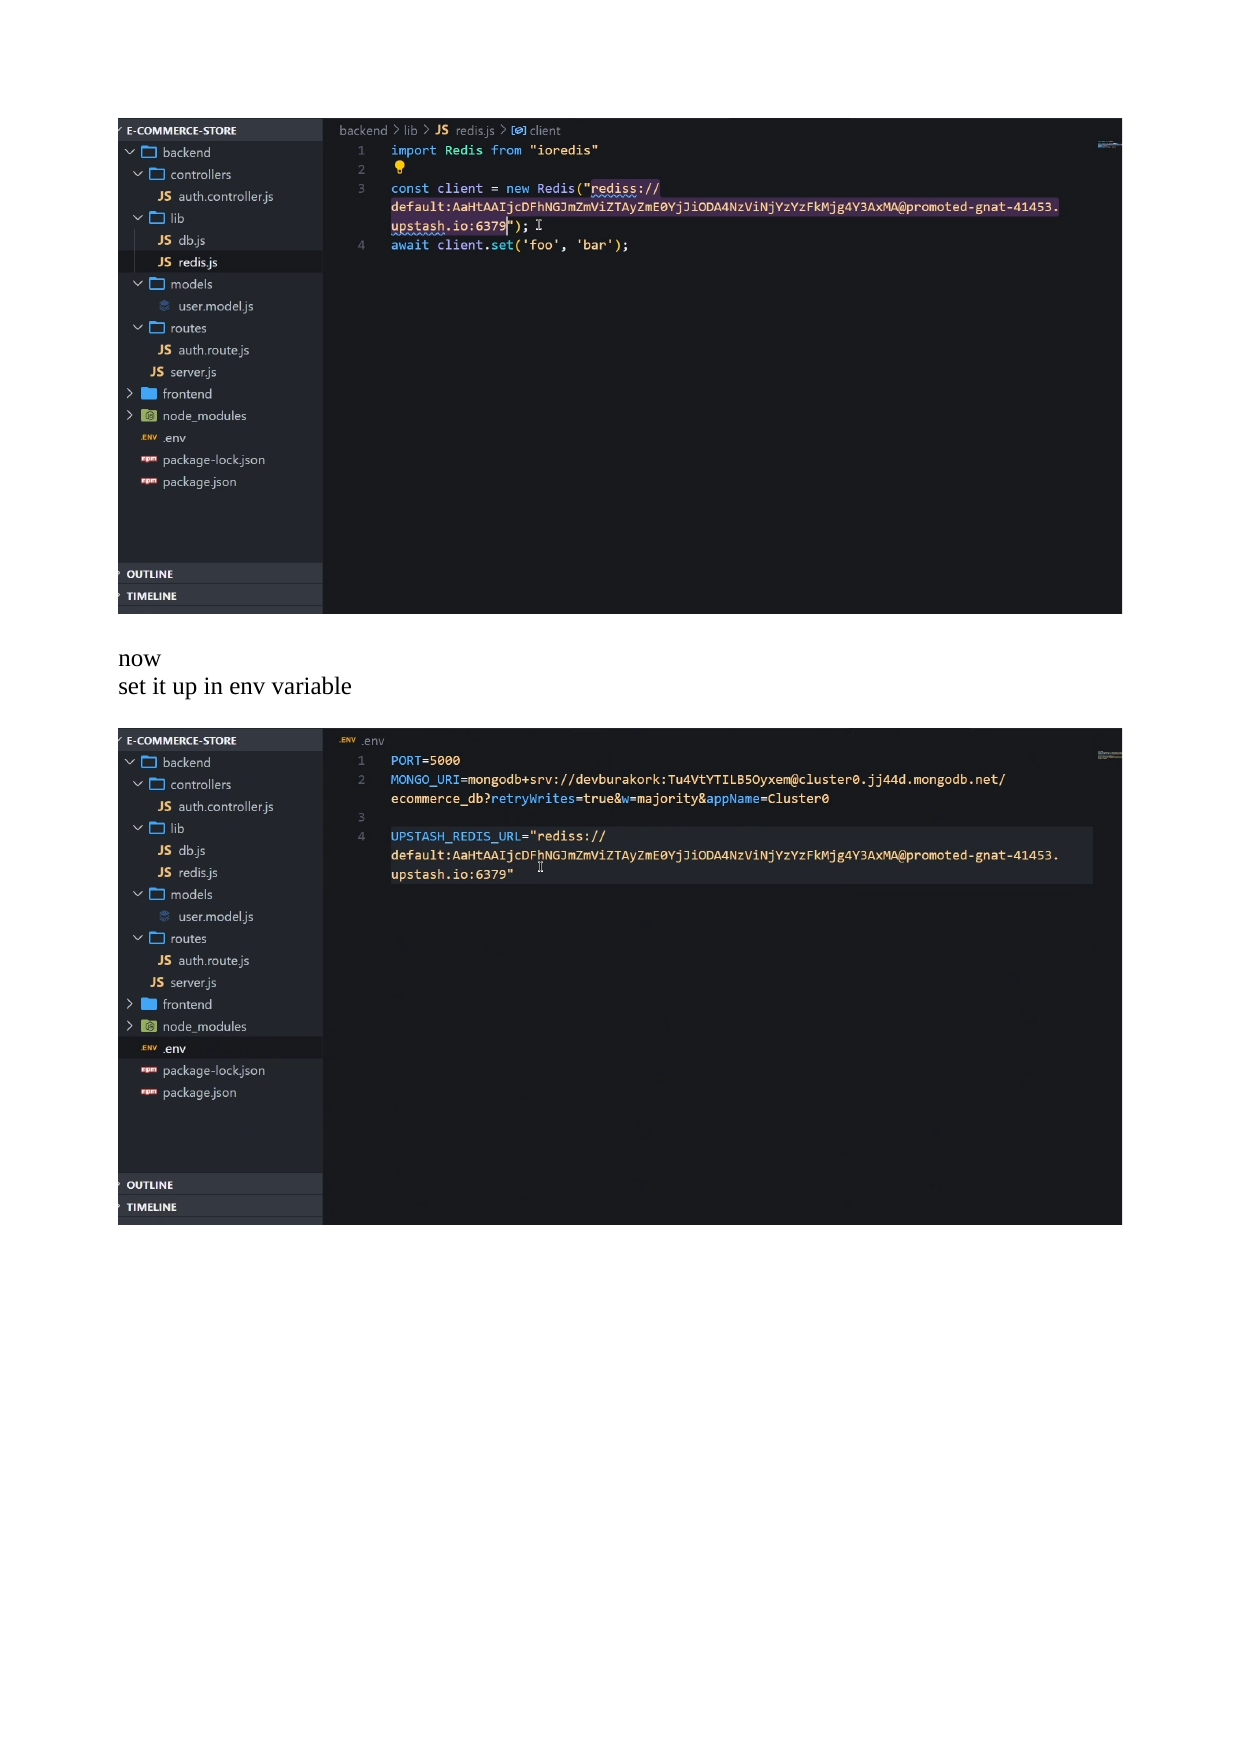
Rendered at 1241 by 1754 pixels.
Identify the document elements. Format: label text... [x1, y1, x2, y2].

picture [118, 118, 1123, 614]
text now [118, 643, 1122, 671]
picture [118, 728, 1123, 1225]
text set it up in env variable [118, 671, 1122, 728]
